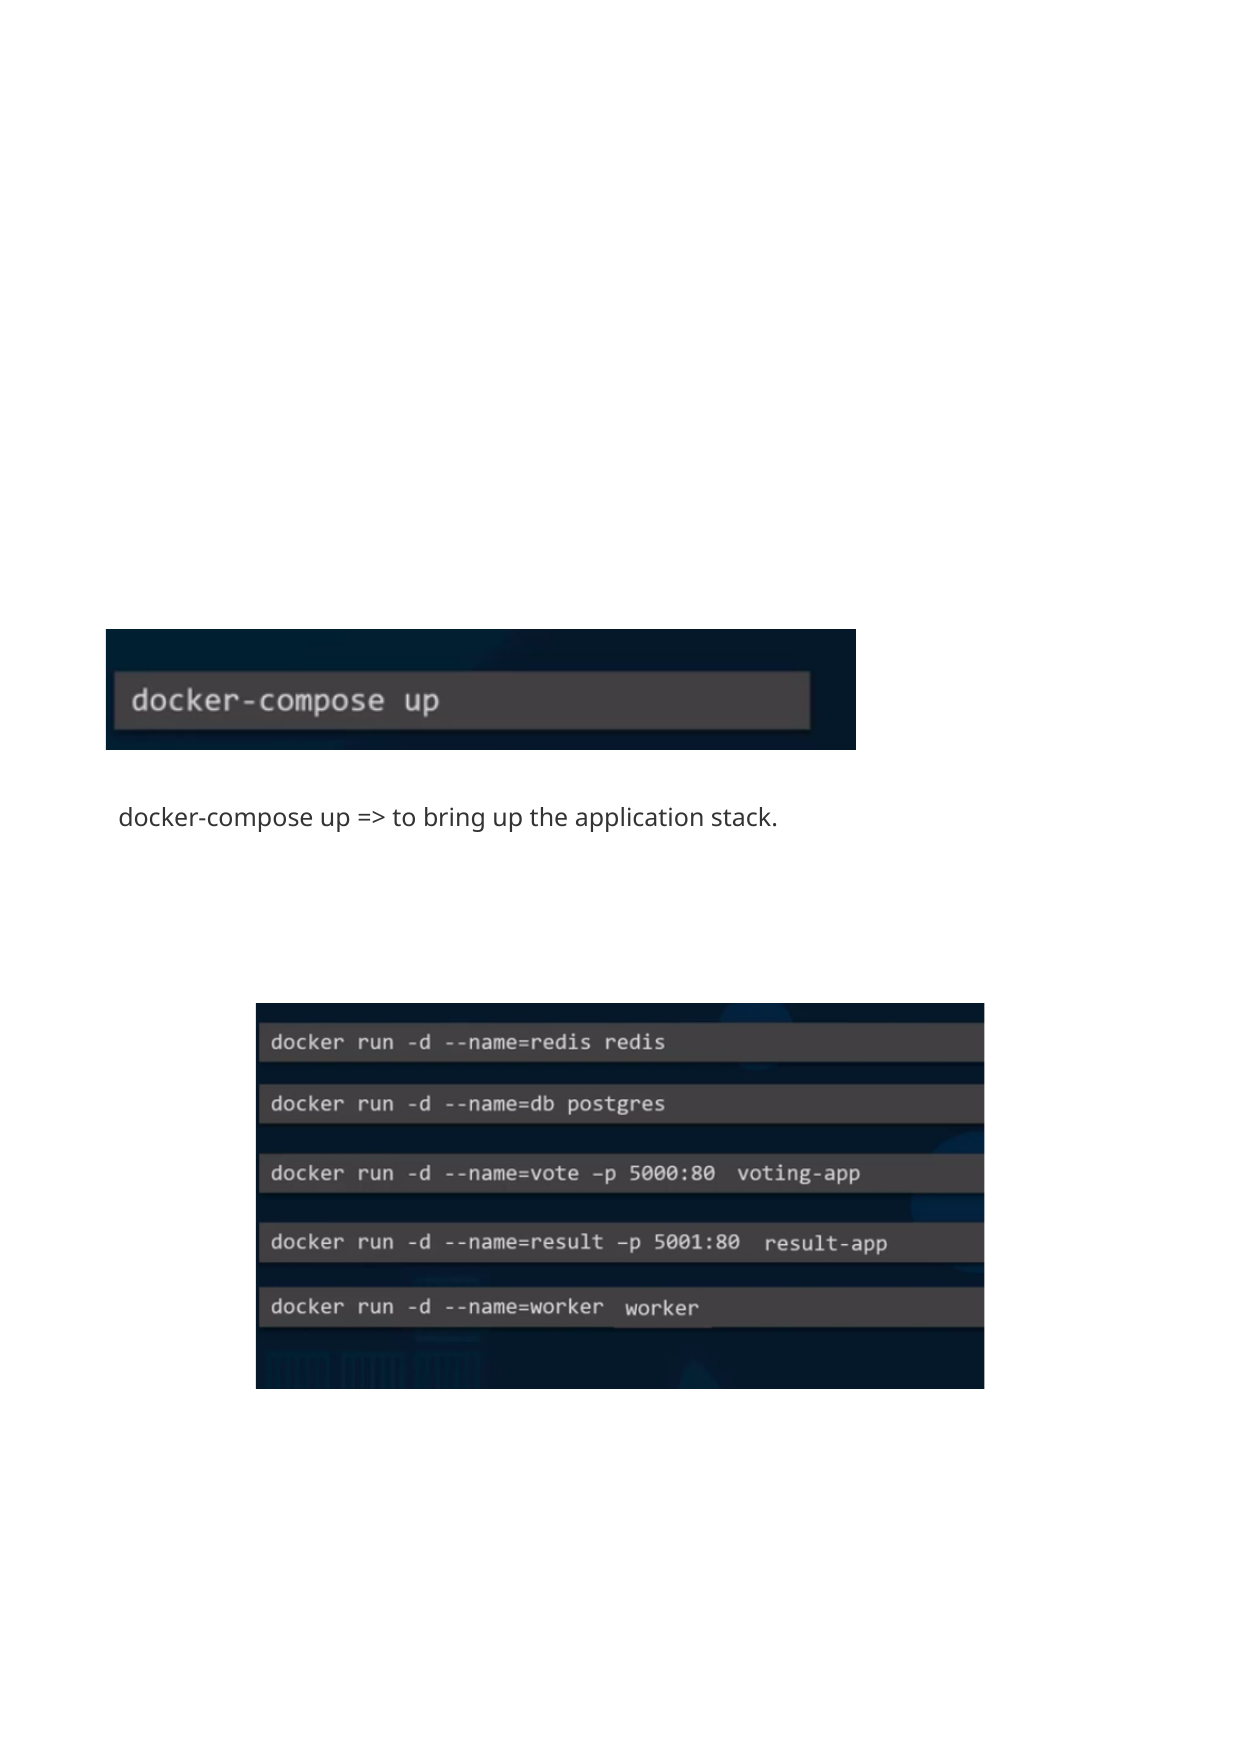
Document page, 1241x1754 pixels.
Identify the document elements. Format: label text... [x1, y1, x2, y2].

picture [255, 1003, 985, 1389]
text docker-compose up => to bring up the application stack. [118, 799, 1122, 833]
picture [105, 629, 856, 750]
